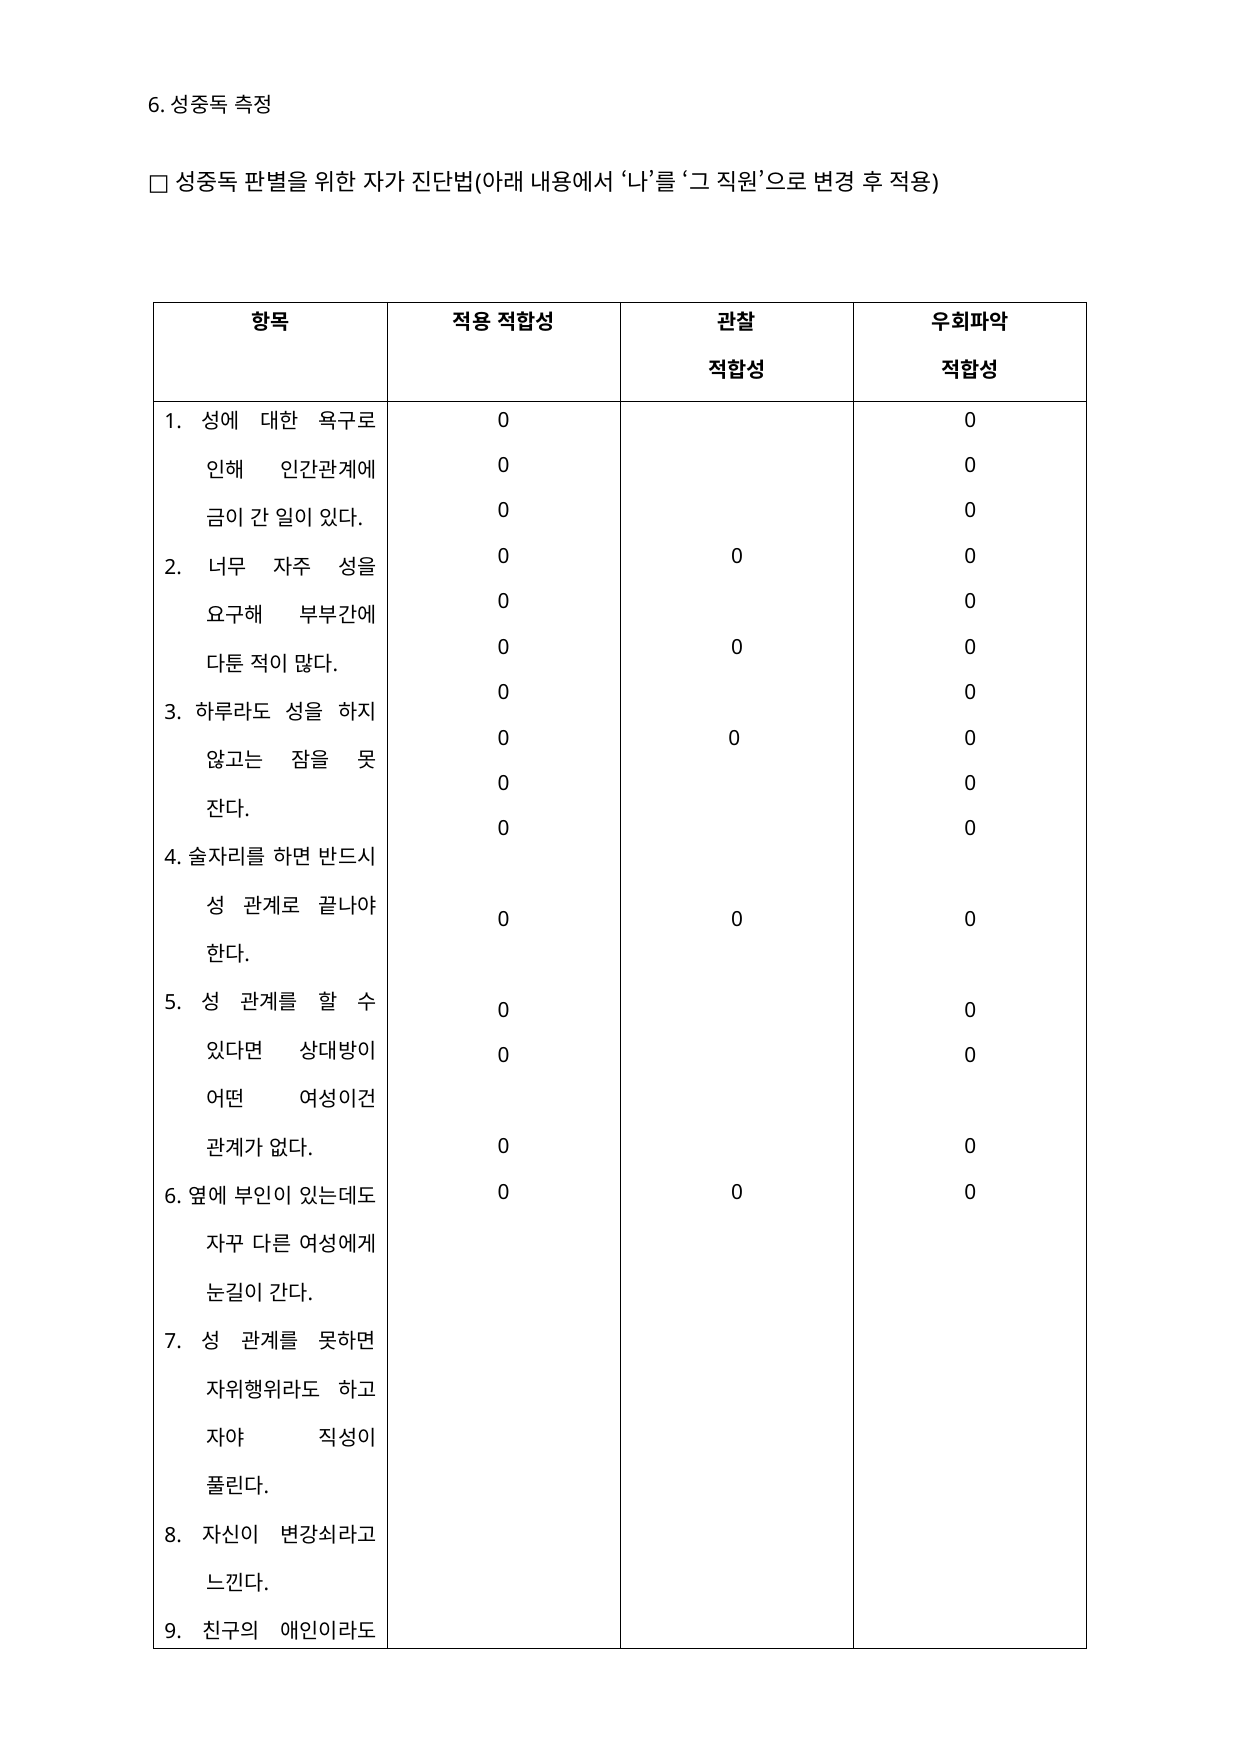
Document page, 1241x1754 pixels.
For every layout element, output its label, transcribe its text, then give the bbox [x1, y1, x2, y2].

table_cell 0 0 0 0 0 0 0 0 0 0 0 0 0 0 0 [854, 402, 1086, 1648]
table_cell 0 0 0 0 0 [621, 402, 853, 1648]
table_header 관찰 적합성 [621, 303, 853, 401]
text 6. 성중독 측정 [148, 88, 1093, 119]
table_cell 0 0 0 0 0 0 0 0 0 0 0 0 0 0 0 [388, 402, 620, 1648]
table_header 항목 [154, 303, 387, 401]
table_cell 1. 성에 대한 욕구로 인해 인간관계에 금이 간 일이 있다. 2. 너무 자주 성을 요구해 부부간에 다툰 적이 많다. 3. 하루라도 성을 하지 않고는 잠을 못 잔다. 4. 술자리를 하면 반드시 성 관계로 끝나야 한다. 5. 성 관계를 할 수 있다면 상대방이 어떤 여성이건 관계가 없다. 6. 옆에 부인이 있는데도 자꾸 다른 여성에게 눈길이 간다. 7. 성 관계를 못하면 자위행위라도 하고 자야 직성이 풀린다. 8. 자신이 변강쇠라고 느낀다. 9. 친구의 애인이라도 [154, 402, 387, 1648]
table_header 우회파악 적합성 [854, 303, 1086, 401]
text □ 성중독 판별을 위한 자가 진단법(아래 내용에서 ‘나’를 ‘그 직원’으로 변경 후 적용) [148, 164, 1093, 197]
table_header 적용 적합성 [388, 303, 620, 401]
